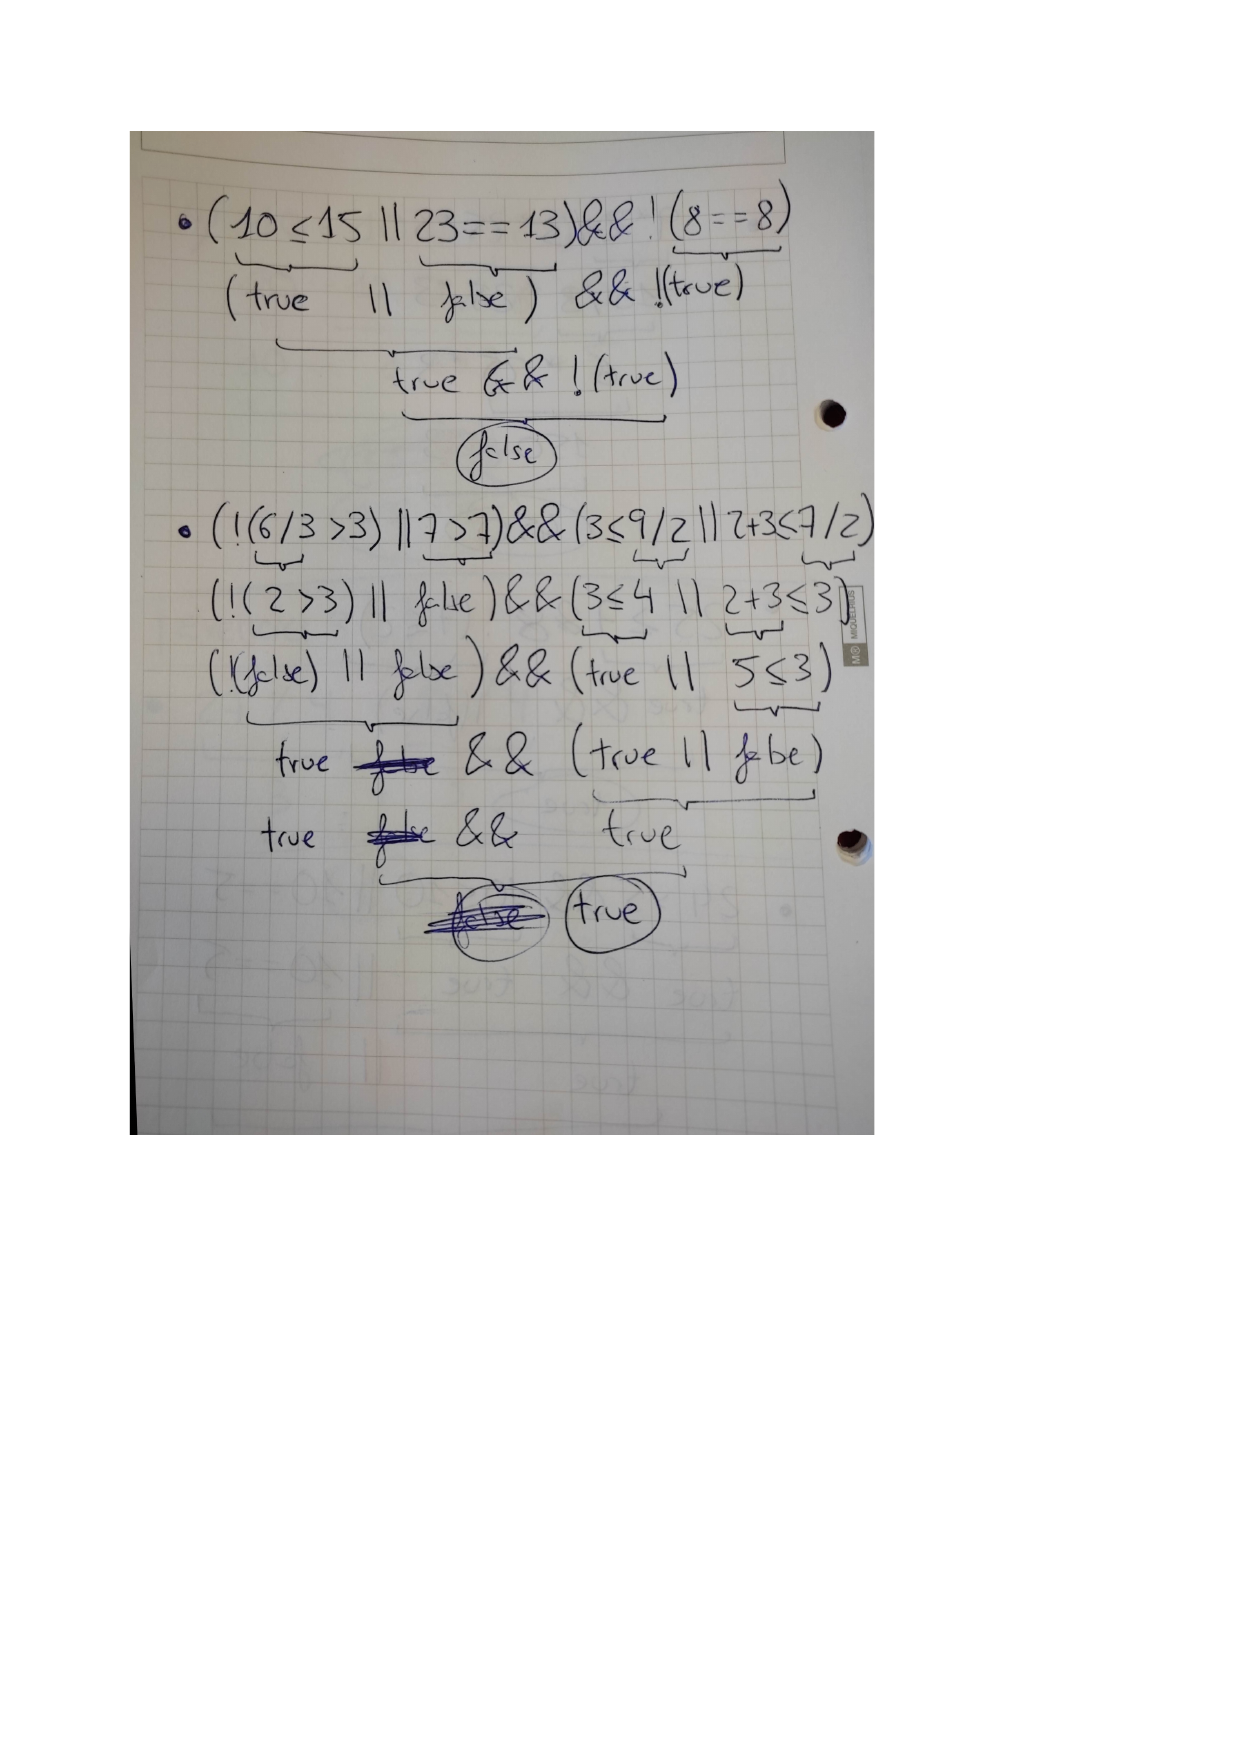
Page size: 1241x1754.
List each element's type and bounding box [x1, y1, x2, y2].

picture [130, 132, 875, 1135]
